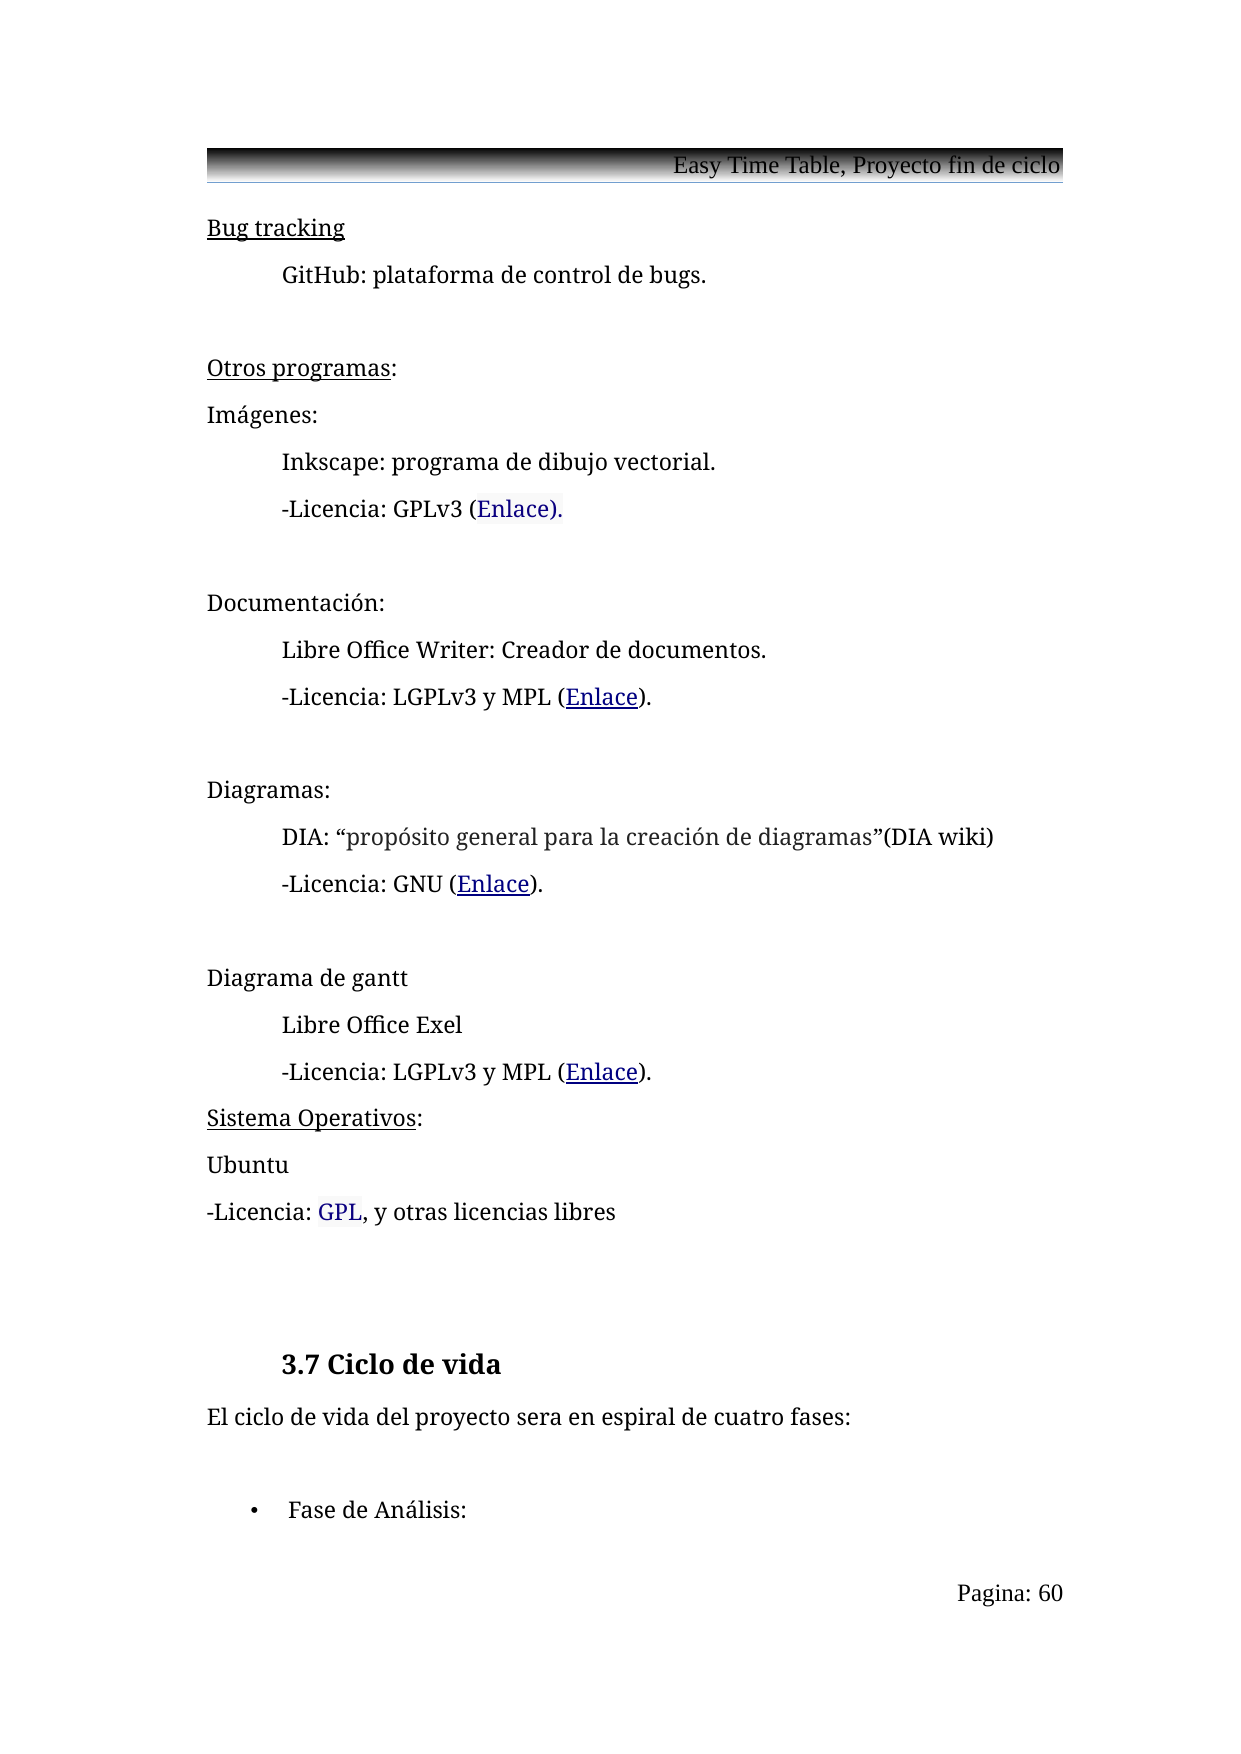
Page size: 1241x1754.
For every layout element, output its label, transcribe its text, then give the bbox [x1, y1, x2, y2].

text -Licencia: GPL, y otras licencias libres [207, 1196, 1063, 1227]
text -Licencia: LGPLv3 y MPL (Enlace). [207, 681, 1063, 712]
text Sistema Operativos: [207, 1102, 1063, 1134]
text Libre Office Exel [207, 1009, 1063, 1040]
text Diagrama de gantt [207, 962, 1063, 993]
text Ubuntu [207, 1149, 1063, 1181]
text 3.7 Ciclo de vida [207, 1345, 1063, 1382]
text GitHub: plataforma de control de bugs. [207, 259, 1063, 290]
text DIA: “propósito general para la creación de diagramas”(DIA wiki) [207, 821, 1063, 852]
text Imágenes: [207, 399, 1063, 431]
text Otros programas: [207, 352, 1063, 384]
text Documentación: [207, 587, 1063, 618]
list Fase de Análisis: [250, 1494, 1063, 1525]
text -Licencia: LGPLv3 y MPL (Enlace). [207, 1056, 1063, 1087]
text -Licencia: GNU (Enlace). [207, 868, 1063, 899]
text Diagramas: [207, 774, 1063, 806]
text El ciclo de vida del proyecto sera en espiral de cuatro fases: [207, 1400, 1063, 1432]
text Inkscape: programa de dibujo vectorial. [207, 446, 1063, 477]
text -Licencia: GPLv3 (Enlace). [207, 493, 1063, 524]
text Bug tracking [207, 212, 1063, 243]
text Libre Office Writer: Creador de documentos. [207, 634, 1063, 665]
